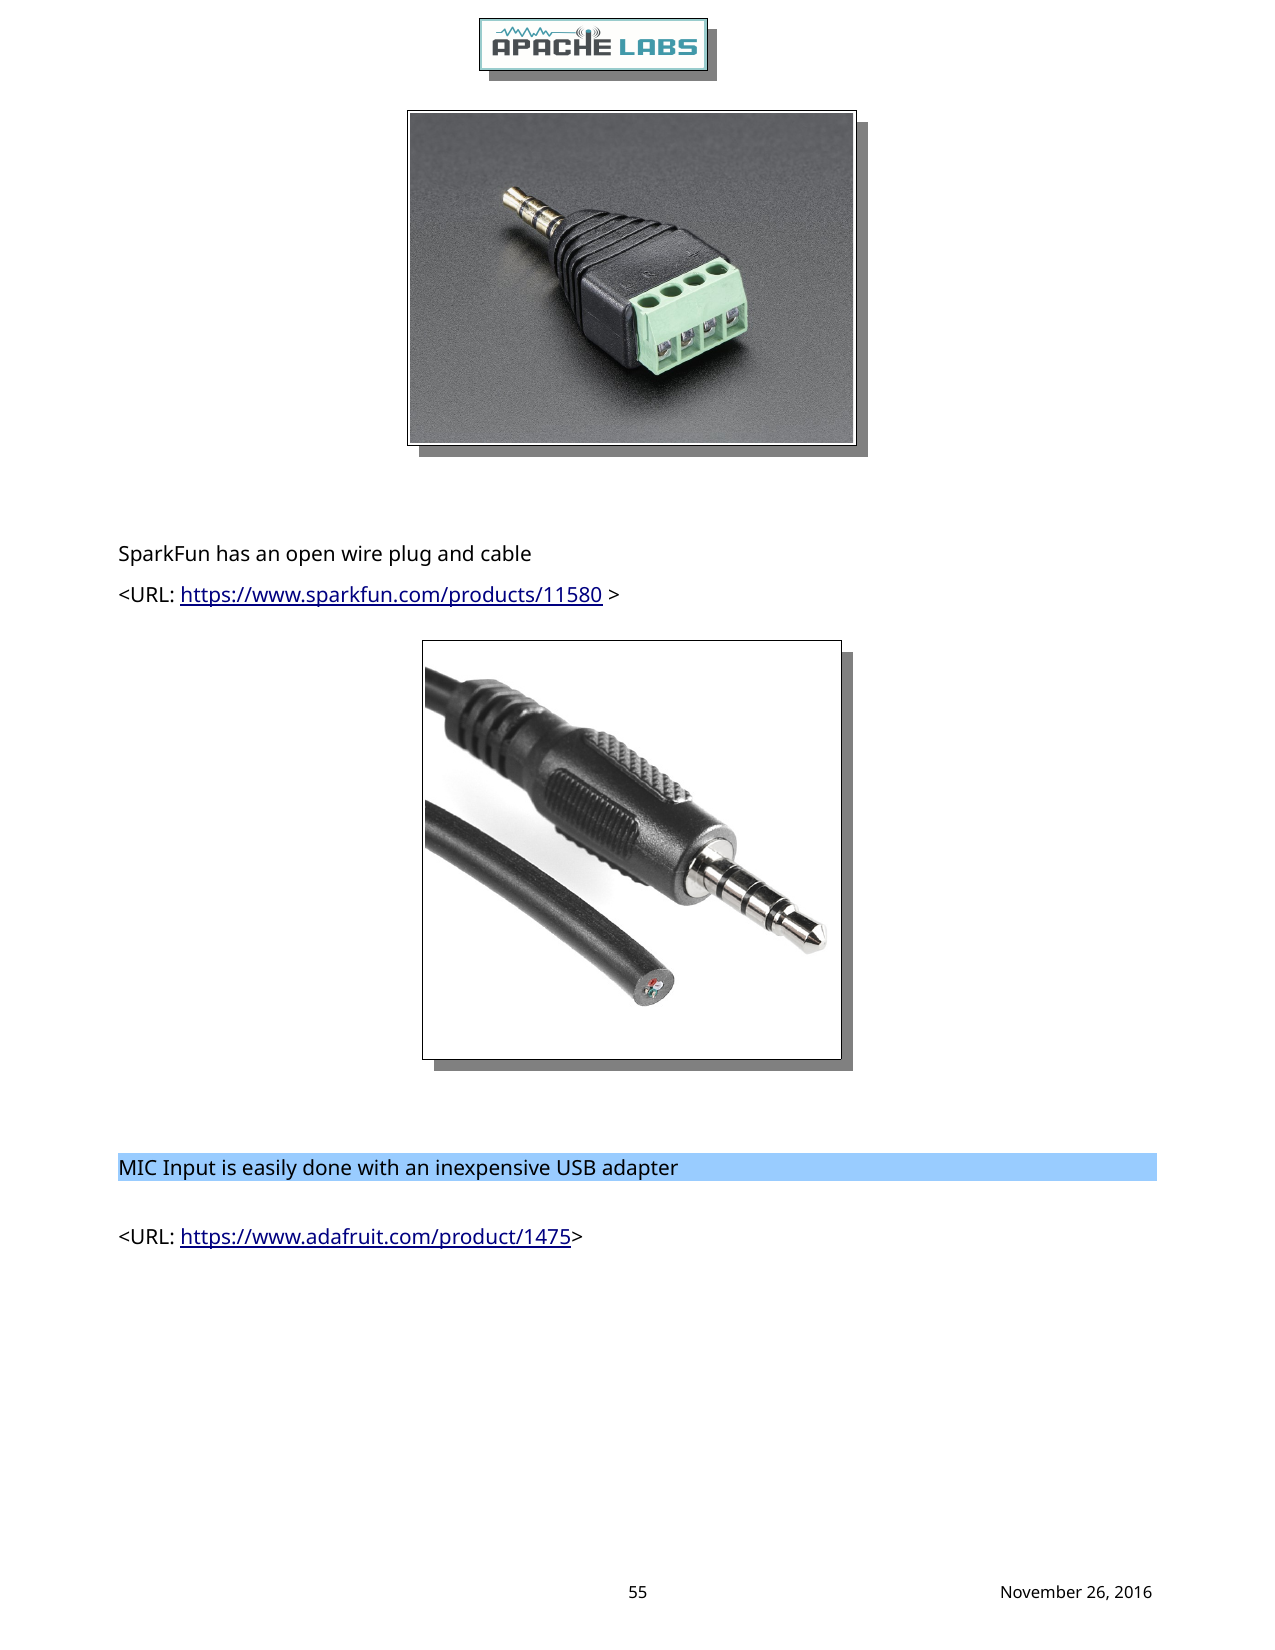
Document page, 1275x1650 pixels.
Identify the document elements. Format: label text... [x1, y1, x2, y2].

subtitle MIC Input is easily done with an inexpensive USB adapter [118, 1153, 1157, 1181]
picture [410, 113, 854, 443]
picture [482, 21, 704, 68]
text <URL: https://www.sparkfun.com/products/11580 > [118, 580, 1157, 609]
text <URL: https://www.adafruit.com/product/1475> [118, 1222, 1157, 1251]
text SparkFun has an open wire plug and cable [118, 539, 1157, 568]
picture [425, 643, 838, 1056]
